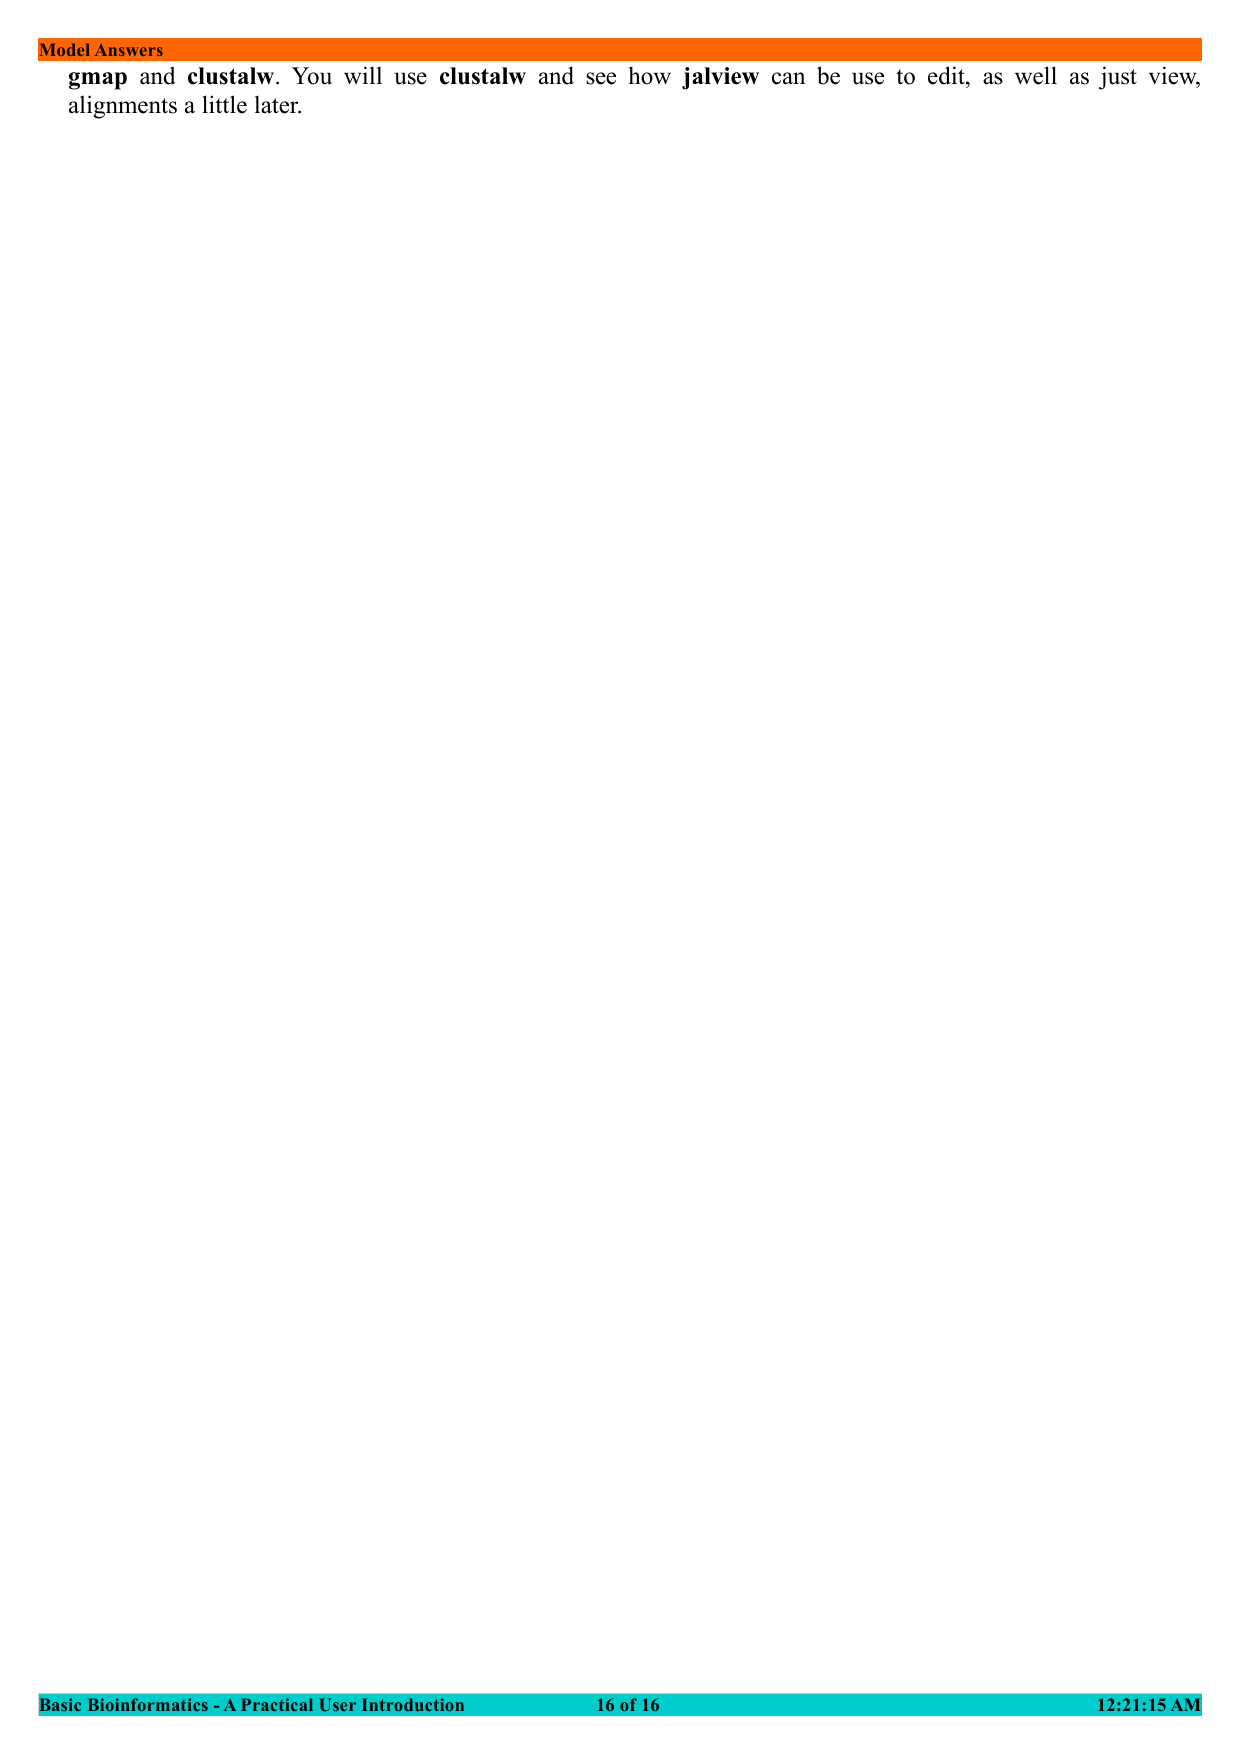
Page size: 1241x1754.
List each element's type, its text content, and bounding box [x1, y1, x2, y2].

text gmap and clustalw. You will use clustalw and see how jalview can be use to edit, as well as just view, alignments a little later. [68, 61, 1202, 119]
